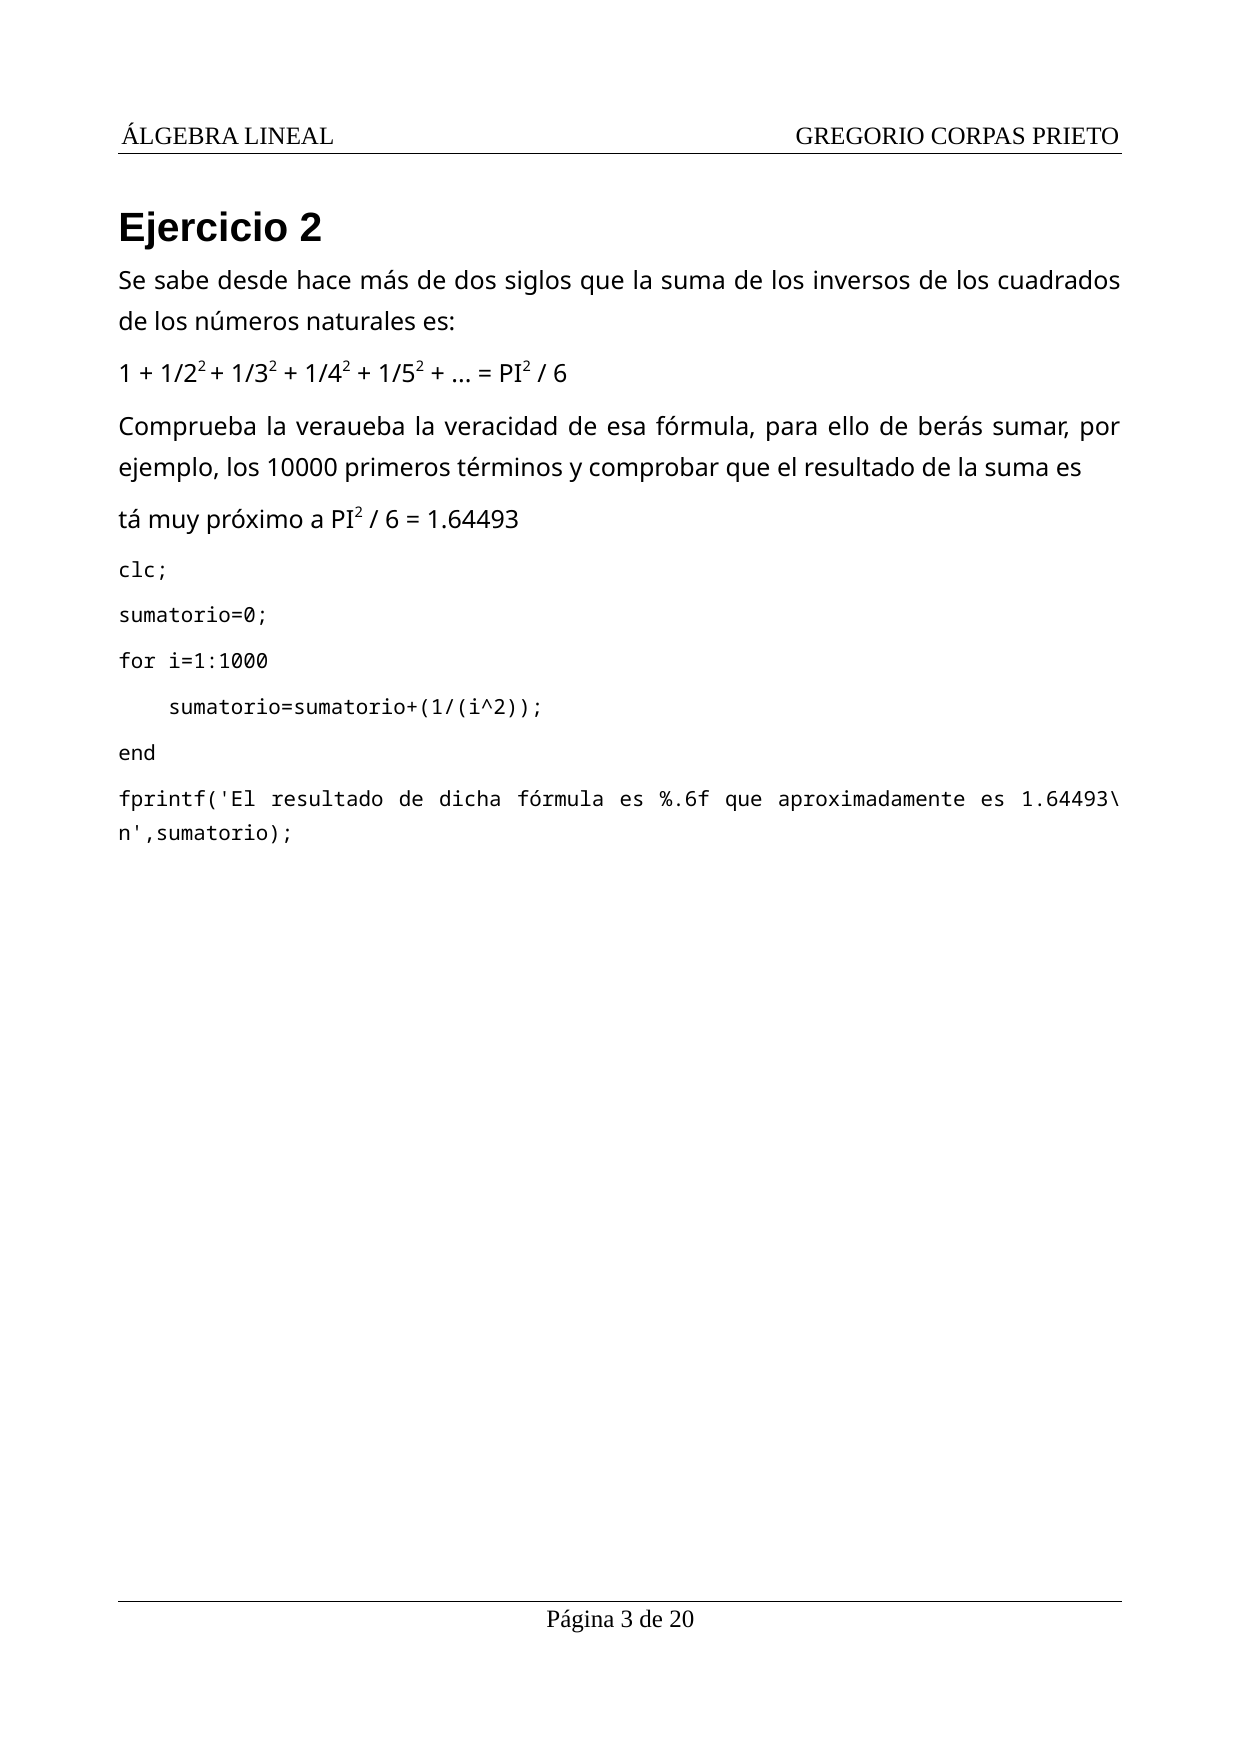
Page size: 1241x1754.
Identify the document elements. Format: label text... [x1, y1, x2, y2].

text for i=1:1000 [118, 646, 1122, 675]
text sumatorio=0; [118, 601, 1122, 629]
text 1 + 1/22 + 1/32 + 1/42 + 1/52 + ... = PI2 / 6 [118, 356, 1122, 390]
text sumatorio=sumatorio+(1/(i^2)); [118, 692, 1122, 721]
text tá muy próximo a PI2 / 6 = 1.64493 [118, 502, 1122, 536]
text Comprueba la veraueba la veracidad de esa fórmula, para ello de berás sumar, por ejemplo, los 10000 primeros términos y comprobar que el resultado de la suma es [118, 409, 1122, 483]
subtitle Ejercicio 2 [118, 203, 1122, 250]
text fprintf('El resultado de dicha fórmula es %.6f que aproximadamente es 1.64493\n',sumatorio); [118, 784, 1122, 846]
text end [118, 738, 1122, 766]
text clc; [118, 555, 1122, 583]
text Se sabe desde hace más de dos siglos que la suma de los inversos de los cuadrados de los números naturales es: [118, 263, 1122, 337]
